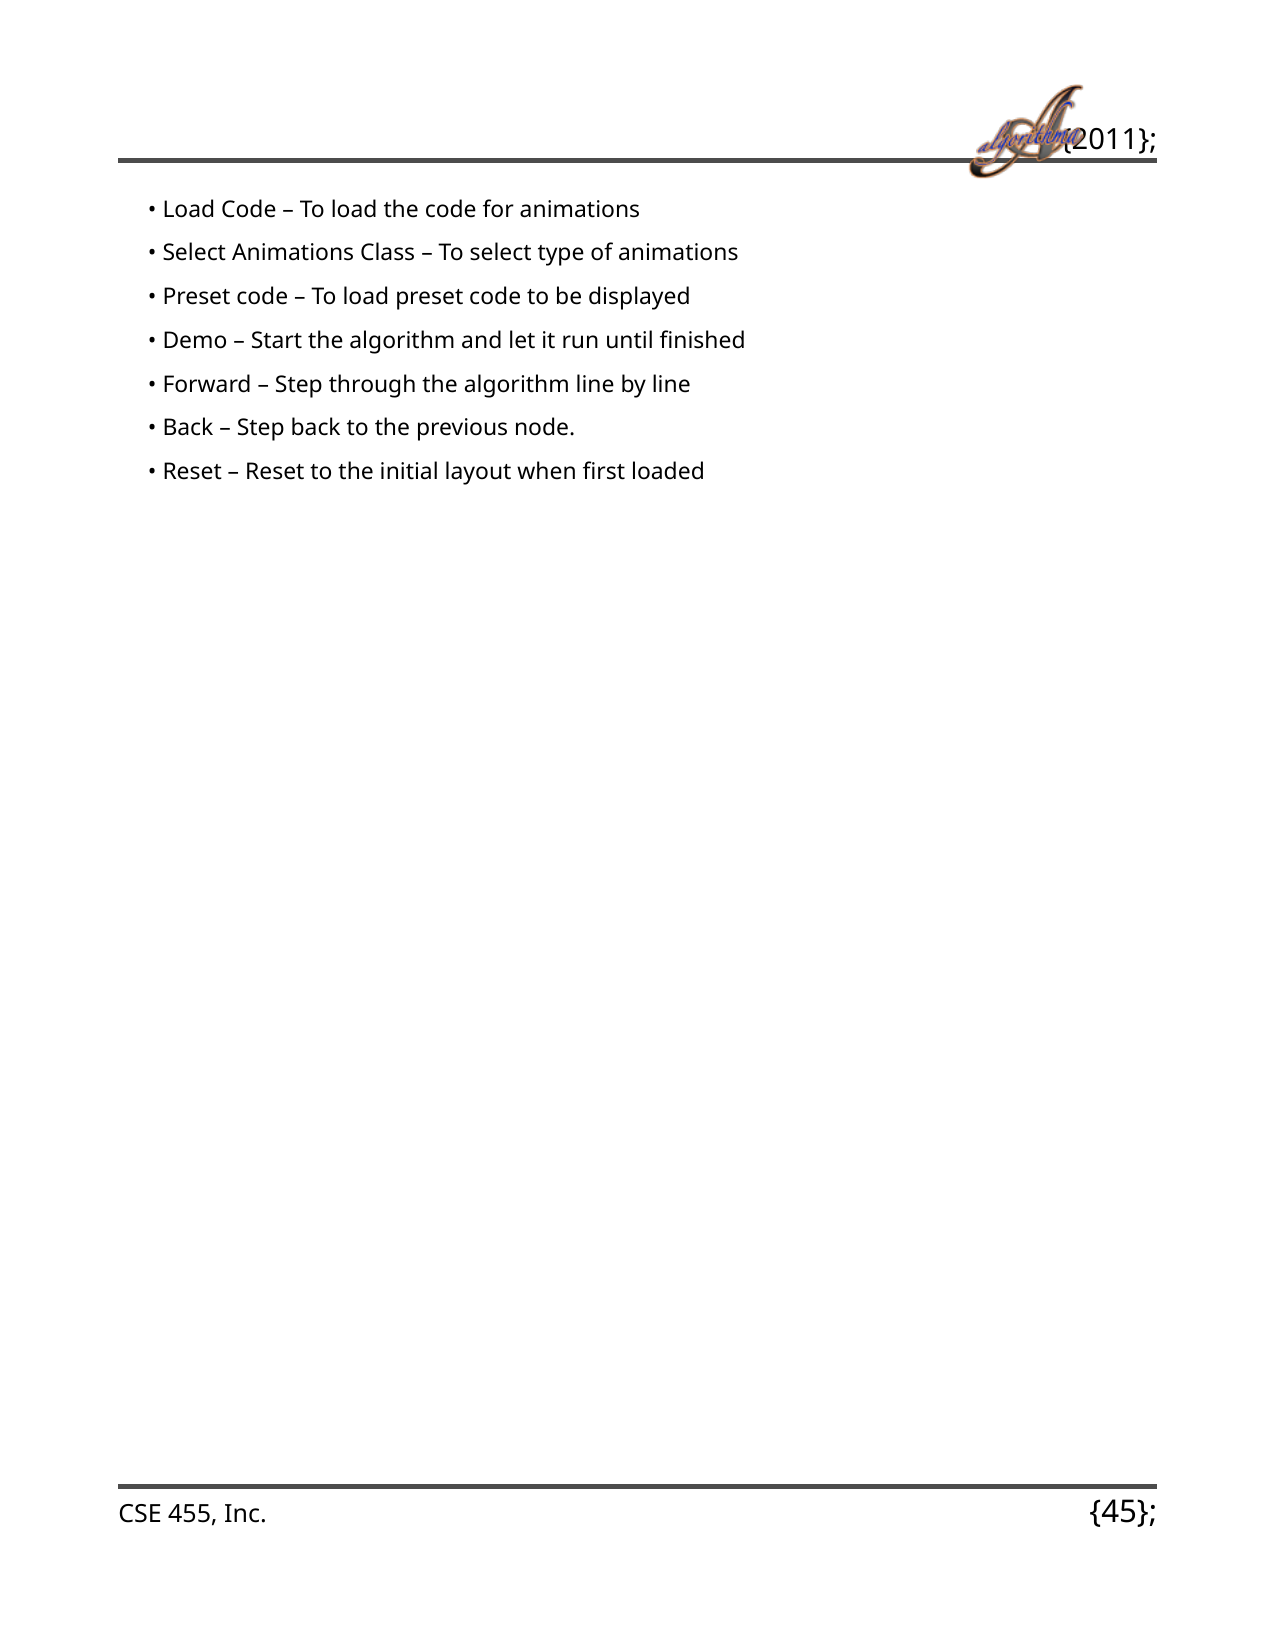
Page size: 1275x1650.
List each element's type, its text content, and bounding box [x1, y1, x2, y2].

text • Load Code – To load the code for animations [148, 192, 1157, 224]
text • Preset code – To load preset code to be displayed [148, 280, 1157, 311]
text • Reset – Reset to the initial layout when first loaded [148, 455, 1157, 486]
picture [966, 83, 1087, 180]
text • Back – Step back to the previous node. [148, 411, 1157, 442]
text • Demo – Start the algorithm and let it run until finished [148, 324, 1157, 355]
text • Forward – Step through the algorithm line by line [148, 367, 1157, 399]
text • Select Animations Class – To select type of animations [148, 236, 1157, 267]
